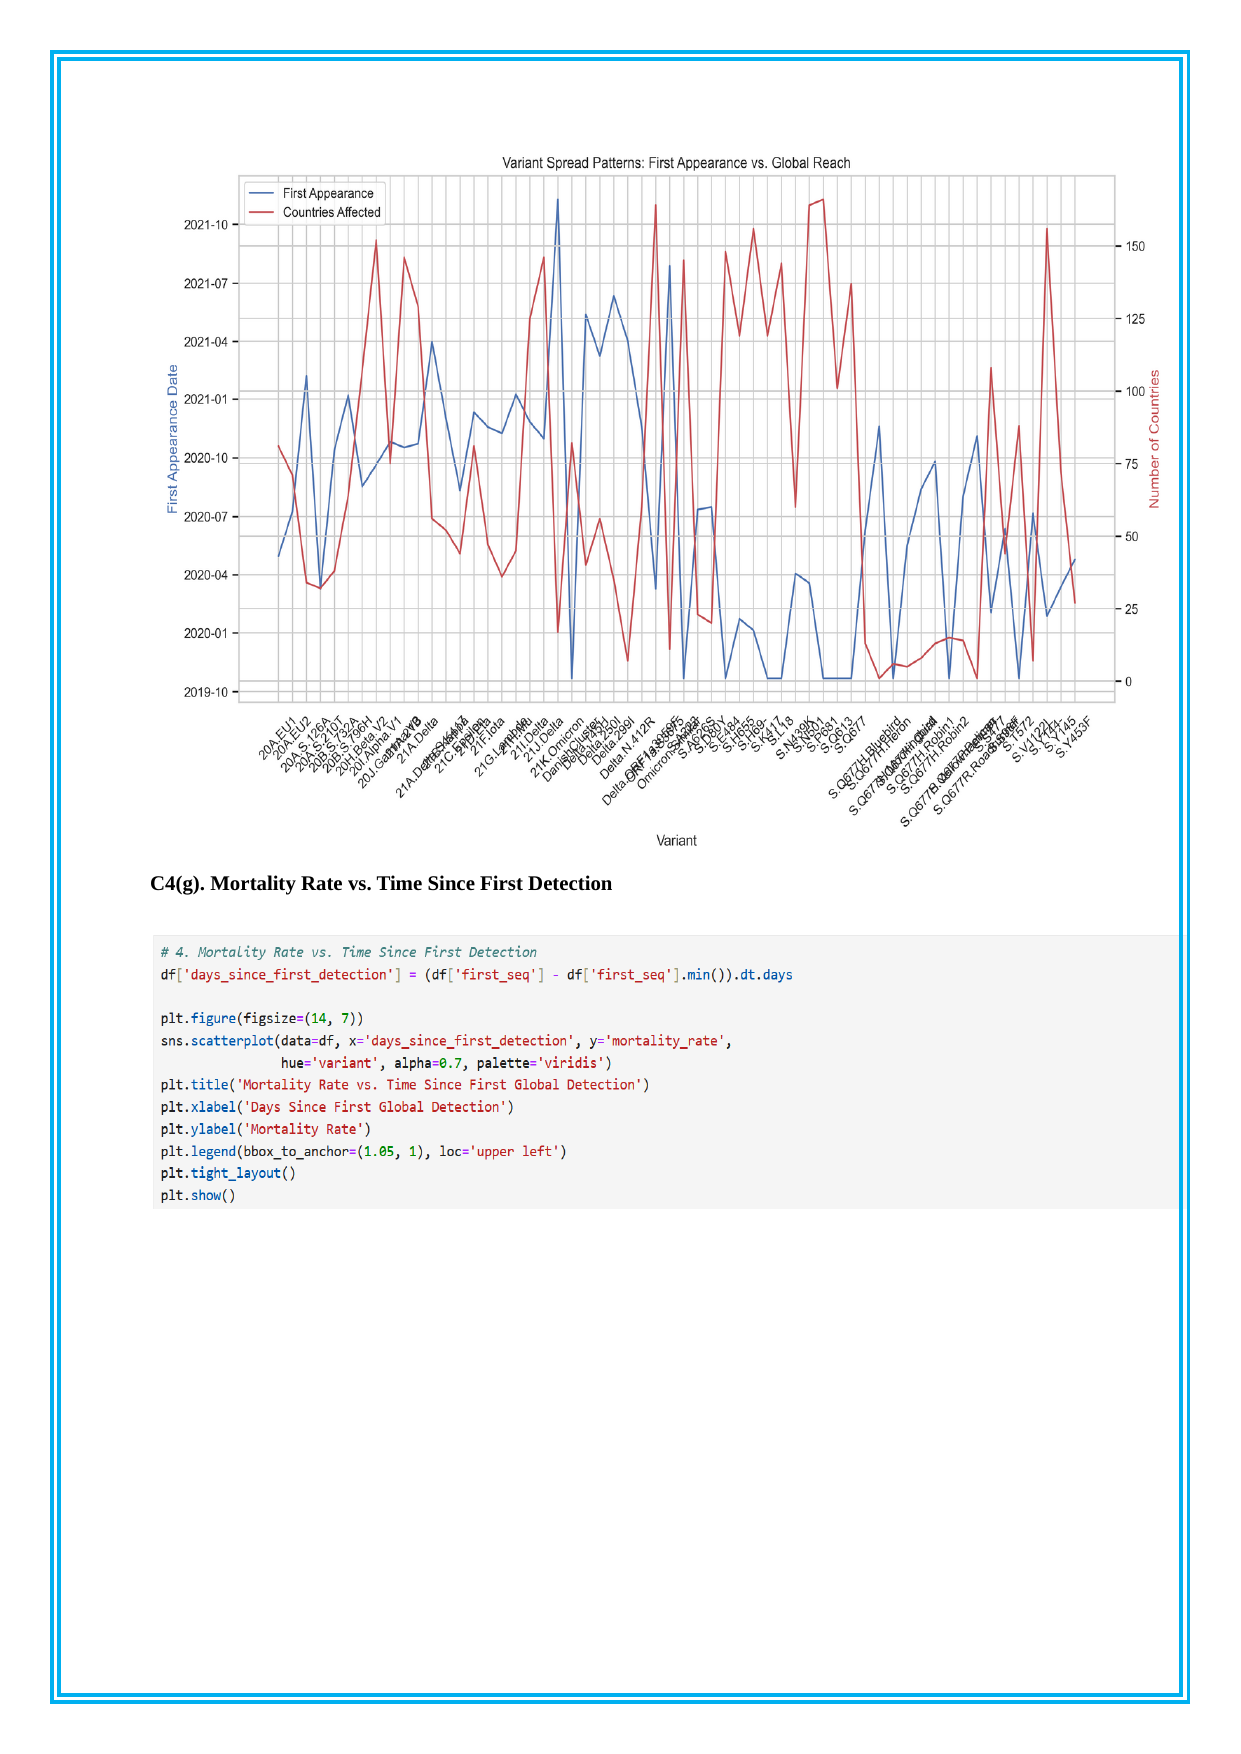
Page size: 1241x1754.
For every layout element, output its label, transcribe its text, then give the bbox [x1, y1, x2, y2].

text C4(g). Mortality Rate vs. Time Since First Detection [150, 871, 1090, 895]
